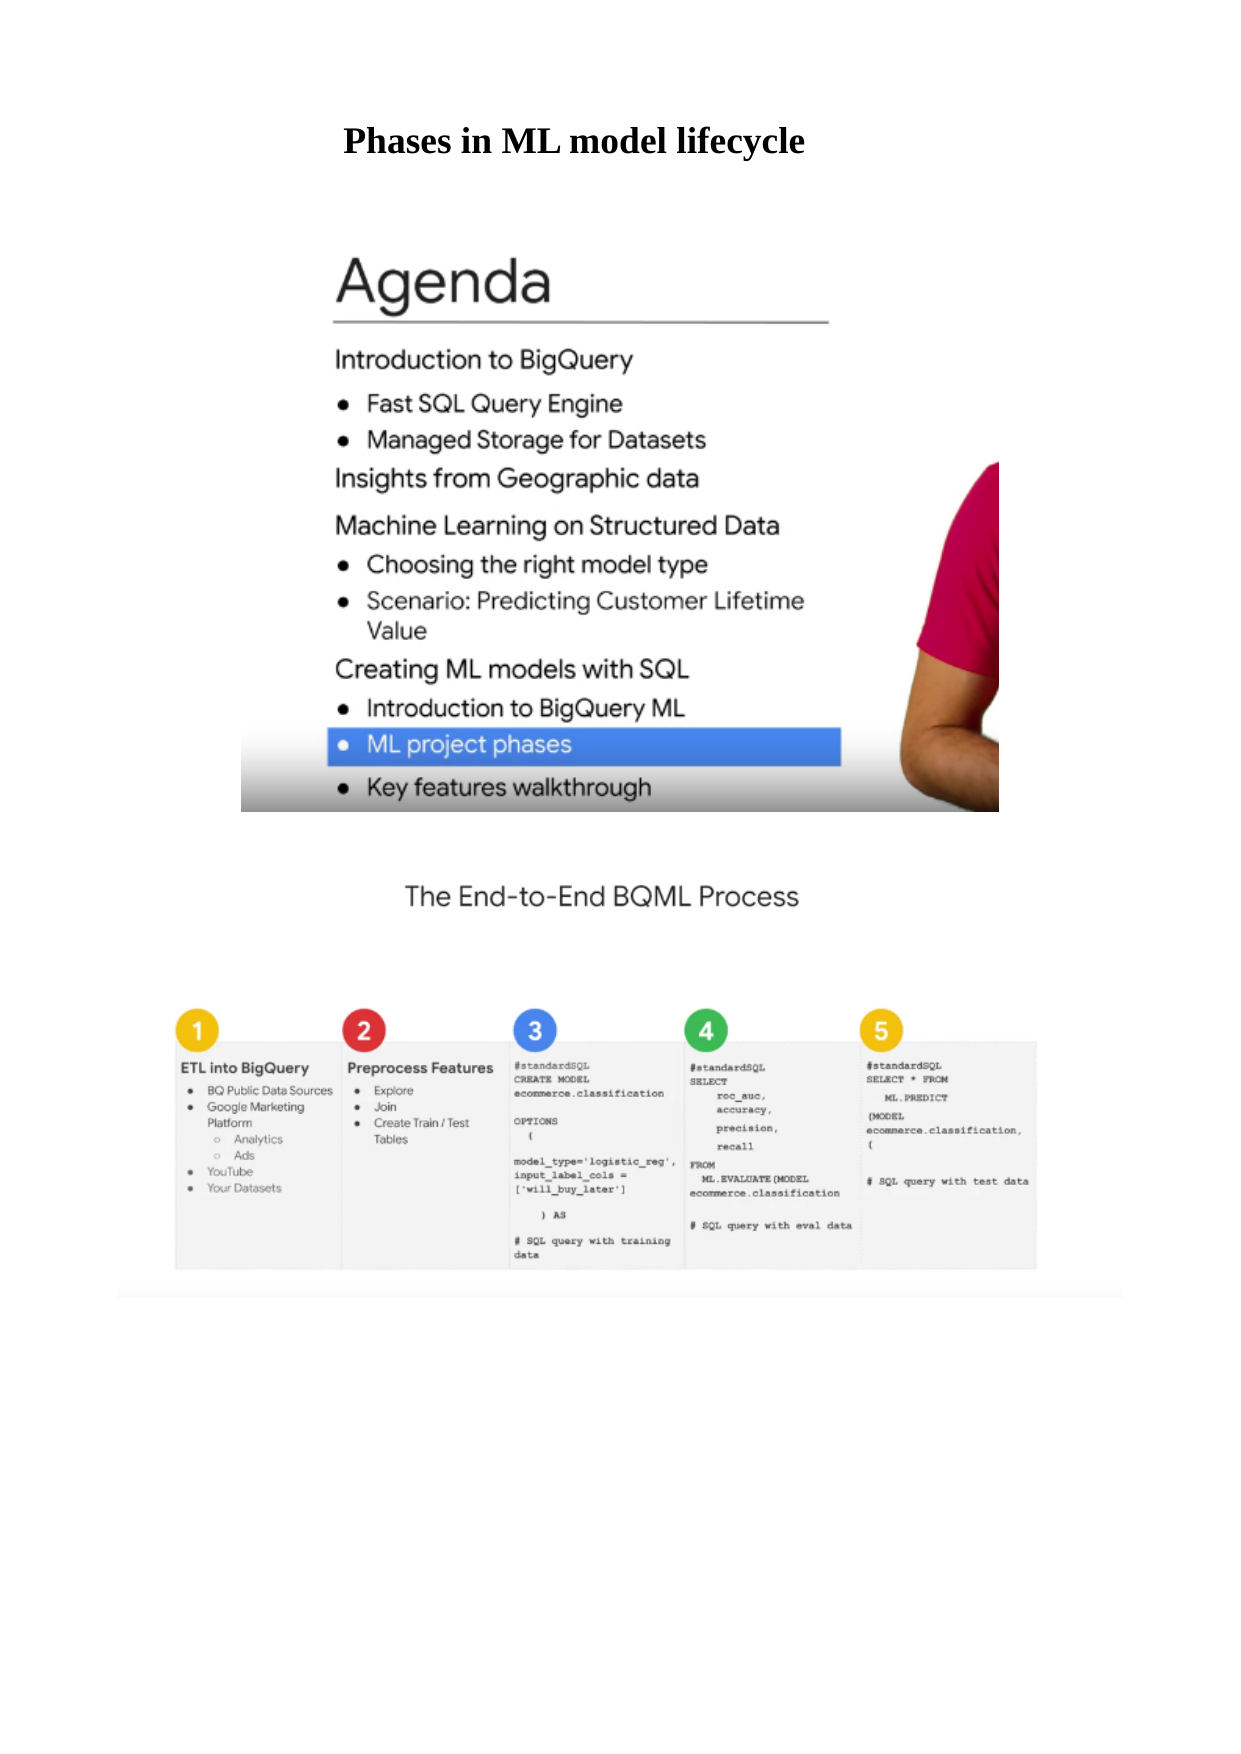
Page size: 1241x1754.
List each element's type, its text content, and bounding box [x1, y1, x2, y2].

subtitle Phases in ML model lifecycle [118, 118, 1122, 161]
picture [241, 202, 999, 812]
picture [118, 863, 1123, 1298]
